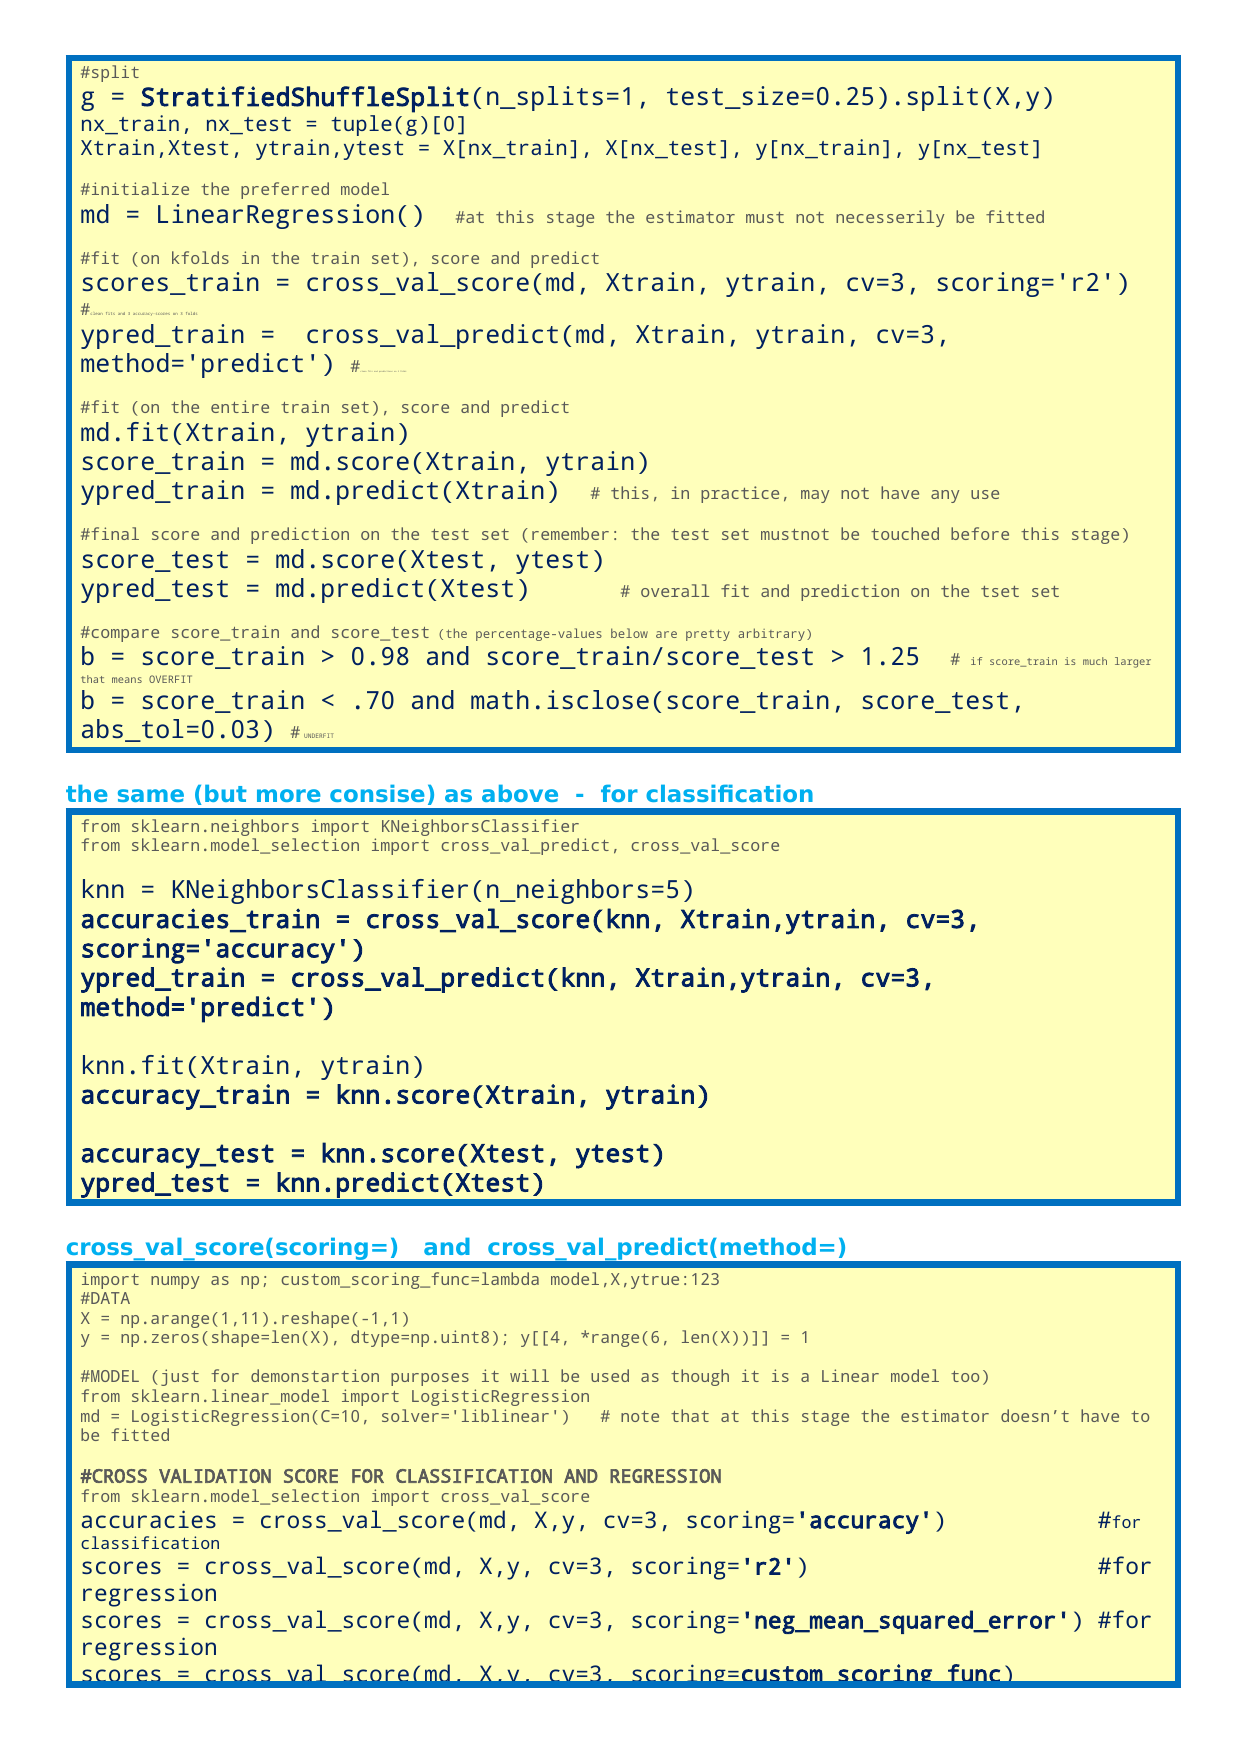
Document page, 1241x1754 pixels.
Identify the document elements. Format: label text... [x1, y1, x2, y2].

text ypred_train = md.predict(Xtrain) # this, in practice, may not have any use [72, 468, 1175, 497]
text accuracy_test = knn.score(Xtest, ytest) [72, 1131, 1175, 1160]
text ypred_train = cross_val_predict(knn, Xtrain,ytrain, cv=3, method='predict') [72, 955, 1175, 1013]
text from sklearn.model_selection import cross_val_predict, cross_val_score [72, 828, 1175, 847]
text knn = KNeighborsClassifier(n_neighbors=5) [72, 867, 1175, 896]
text #DATA [72, 1281, 1175, 1300]
text accuracies = cross_val_score(md, X,y, cv=3, scoring='accuracy') #for classification [72, 1498, 1175, 1545]
text ypred_train = cross_val_predict(md, Xtrain, ytrain, cv=3, method='predict') #clean fits and predictions on 3 folds [72, 312, 1175, 370]
text scores = cross_val_score(md, X,y, cv=3, scoring='neg_mean_squared_error') #for regression [72, 1599, 1175, 1652]
text g = StratifiedShuffleSplit(n_splits=1, test_size=0.25).split(X,y) [72, 74, 1175, 103]
text knn.fit(Xtrain, ytrain) [72, 1043, 1175, 1072]
text from sklearn.neighbors import KNeighborsClassifier [72, 815, 1175, 828]
text md = LinearRegression() #at this stage the estimator must not necesserily be fitted [72, 191, 1175, 221]
text #initialize the preferred model [72, 172, 1175, 191]
title the same (but more consise) as above - for classification [66, 782, 1181, 808]
text #MODEL (just for demonstartion purposes it will be used as though it is a Linear model too) [72, 1359, 1175, 1379]
text #fit (on the entire train set), score and predict [72, 390, 1175, 409]
text md.fit(Xtrain, ytrain) [72, 409, 1175, 439]
text accuracies_train = cross_val_score(knn, Xtrain,ytrain, cv=3, scoring='accuracy') [72, 896, 1175, 955]
text #final score and prediction on the test set (remember: the test set mustnot be touched before this stage) [72, 517, 1175, 537]
text md = LogisticRegression(C=10, solver='liblinear') # note that at this stage the estimator doesn’t have to be fitted [72, 1398, 1175, 1437]
text score_test = md.score(Xtest, ytest) [72, 537, 1175, 566]
text #split [72, 61, 1175, 74]
text import numpy as np; custom_scoring_func=lambda model,X,ytrue:123 [72, 1268, 1175, 1281]
text from sklearn.linear_model import LogisticRegression [72, 1379, 1175, 1398]
text accuracy_train = knn.score(Xtrain, ytrain) [72, 1072, 1175, 1101]
text #compare score_train and score_test (the percentage-values below are pretty arbitrary) [72, 615, 1175, 634]
text scores = cross_val_score(md, X,y, cv=3, scoring='r2') #for regression [72, 1545, 1175, 1599]
text X = np.arange(1,11).reshape(-1,1) [72, 1300, 1175, 1320]
text nx_train, nx_test = tuple(g)[0] [72, 103, 1175, 128]
text y = np.zeros(shape=len(X), dtype=np.uint8); y[[4, *range(6, len(X))]] = 1 [72, 1320, 1175, 1339]
text #CROSS VALIDATION SCORE FOR CLASSIFICATION AND REGRESSION [72, 1457, 1175, 1479]
text scores_train = cross_val_score(md, Xtrain, ytrain, cv=3, scoring='r2') #clean fits and 3 accuracy-scores on 3 folds [72, 260, 1175, 312]
text b = score_train < .70 and math.isclose(score_train, score_test, abs_tol=0.03) # UNDERFIT [72, 678, 1175, 747]
text ypred_test = md.predict(Xtest) # overall fit and prediction on the tset set [72, 566, 1175, 595]
text b = score_train > 0.98 and score_train/score_test > 1.25 # if score_train is much larger that means OVERFIT [72, 634, 1175, 678]
text scores = cross_val_score(md, X,y, cv=3, scoring=custom_scoring_func) [72, 1652, 1175, 1681]
text Xtrain,Xtest, ytrain,ytest = X[nx_train], X[nx_test], y[nx_train], y[nx_test] [72, 128, 1175, 152]
text score_train = md.score(Xtrain, ytrain) [72, 439, 1175, 468]
text from sklearn.model_selection import cross_val_score [72, 1479, 1175, 1498]
text ypred_test = knn.predict(Xtest) [72, 1160, 1175, 1199]
text #fit (on kfolds in the train set), score and predict [72, 240, 1175, 260]
title cross_val_score(scoring=) and cross_val_predict(method=) [66, 1234, 1181, 1261]
